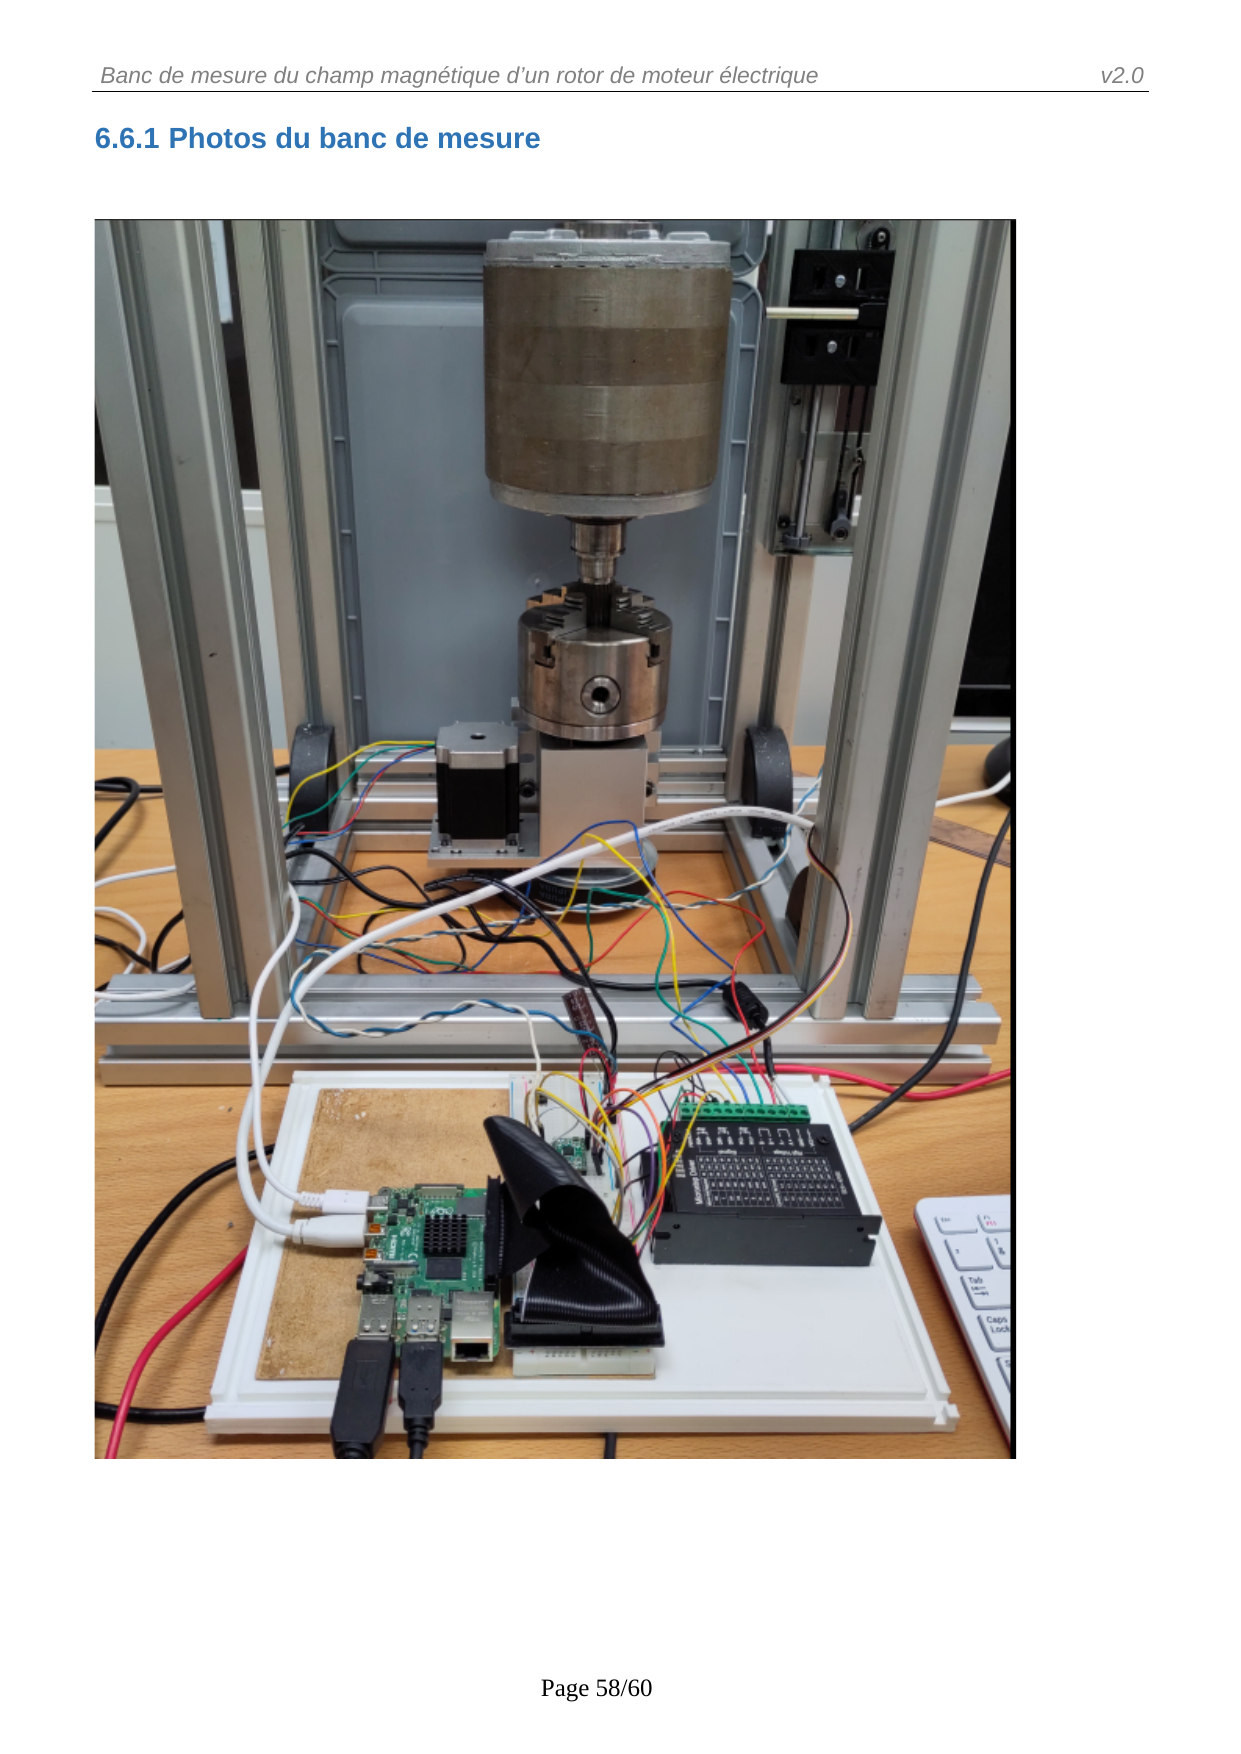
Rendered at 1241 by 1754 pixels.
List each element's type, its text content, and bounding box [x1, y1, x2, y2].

picture [94, 219, 1017, 1459]
subtitle Photos du banc de mesure [94, 121, 1146, 154]
